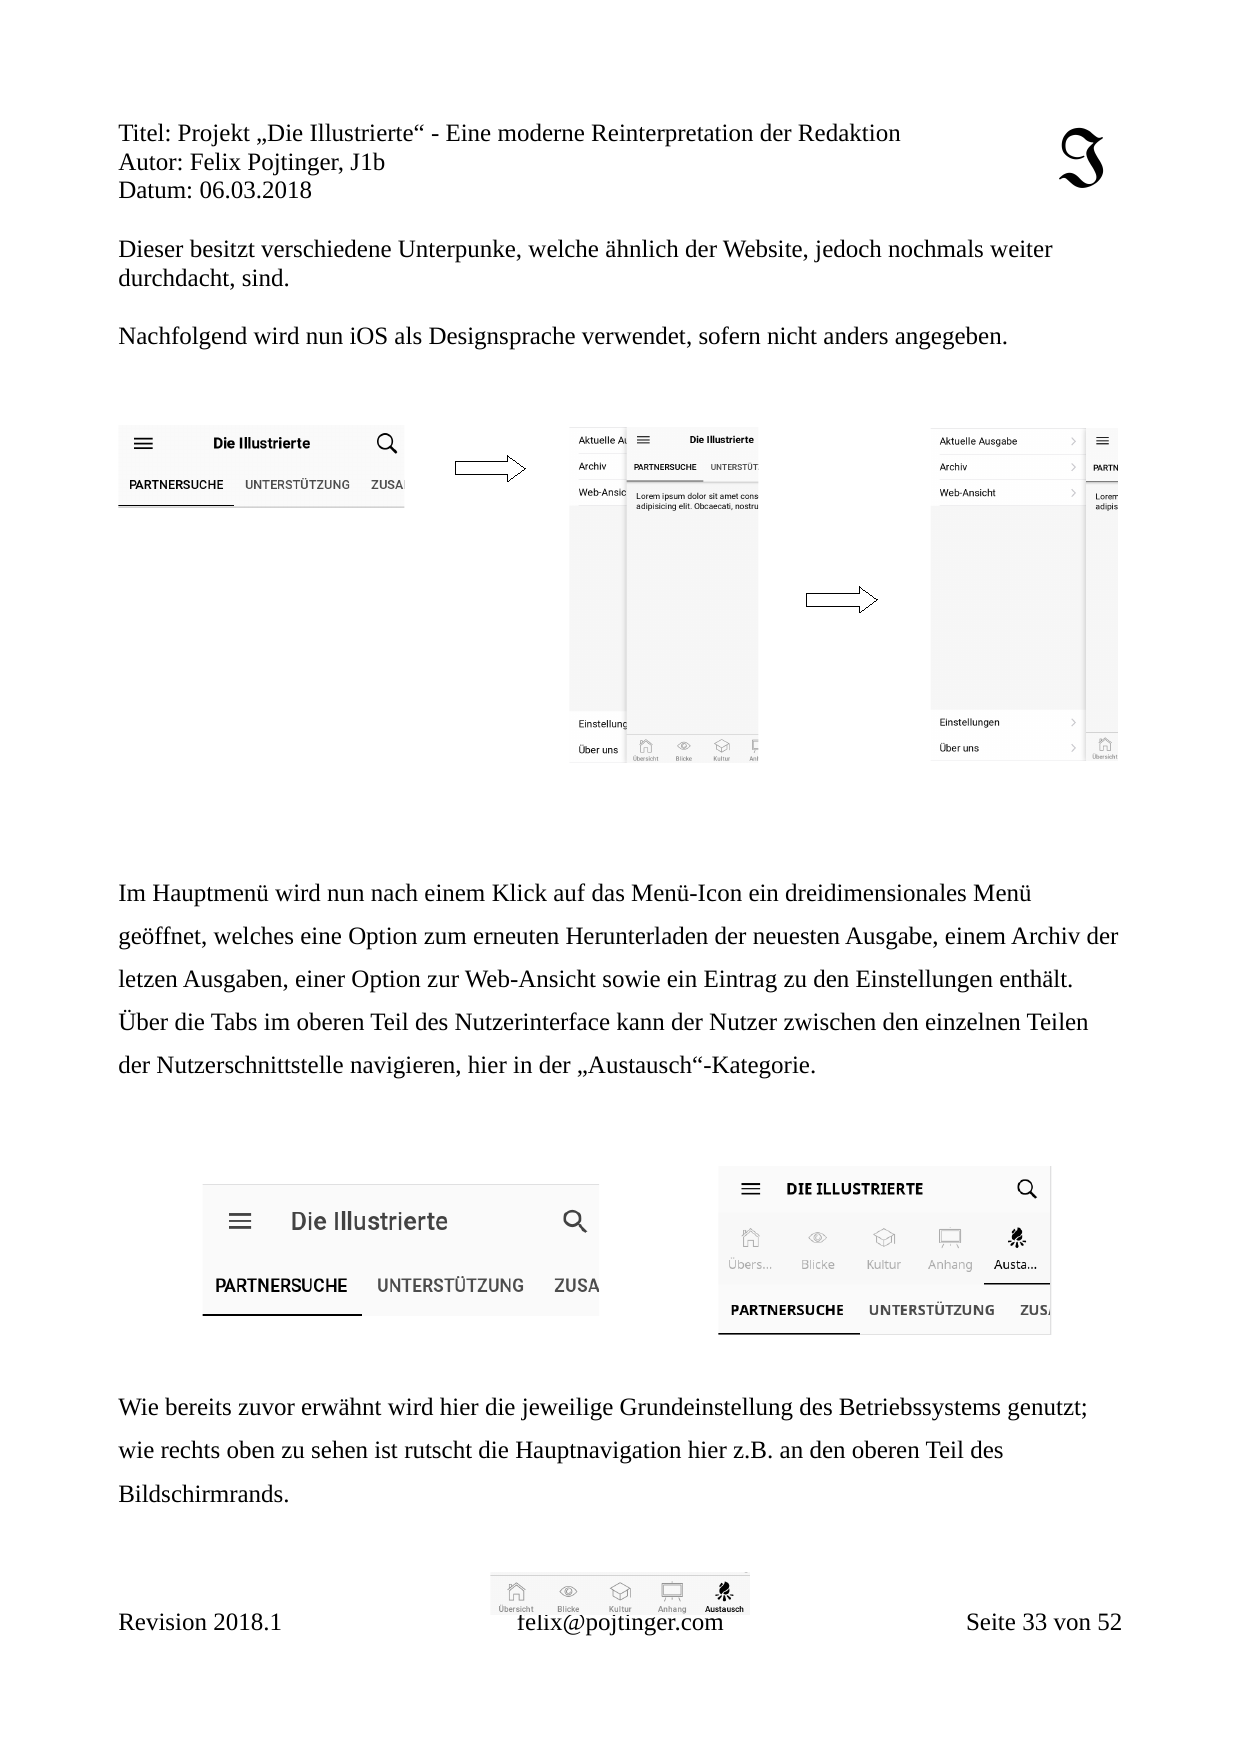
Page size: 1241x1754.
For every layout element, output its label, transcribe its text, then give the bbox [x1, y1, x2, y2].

text Nachfolgend wird nun iOS als Designsprache verwendet, sofern nicht anders angegeben. [118, 321, 1122, 349]
picture [202, 1184, 600, 1316]
text Wie bereits zuvor erwähnt wird hier die jeweilige Grundeinstellung des Betriebssystems genutzt; wie rechts oben zu sehen ist rutscht die Hauptnavigation hier z.B. an den oberen Teil des Bildschirmrands. [118, 1392, 1122, 1507]
picture [569, 427, 759, 763]
picture [930, 428, 1118, 761]
text Dieser besitzt verschiedene Unterpunke, welche ähnlich der Website, jedoch nochmals weiter durchdacht, sind. [118, 234, 1063, 291]
picture [1046, 120, 1120, 194]
picture [718, 1166, 1052, 1335]
text Im Hauptmenü wird nun nach einem Klick auf das Menü-Icon ein dreidimensionales Menü geöffnet, welches eine Option zum erneuten Herunterladen der neuesten Ausgabe, einem Archiv der letzen Ausgaben, einer Option zur Web-Ansicht sowie ein Eintrag zu den Einstellungen enthält. Über die Tabs im oberen Teil des Nutzerinterface kann der Nutzer zwischen den einzelnen Teilen der Nutzerschnittstelle navigieren, hier in der „Austausch“-Kategorie. [118, 878, 1122, 1079]
